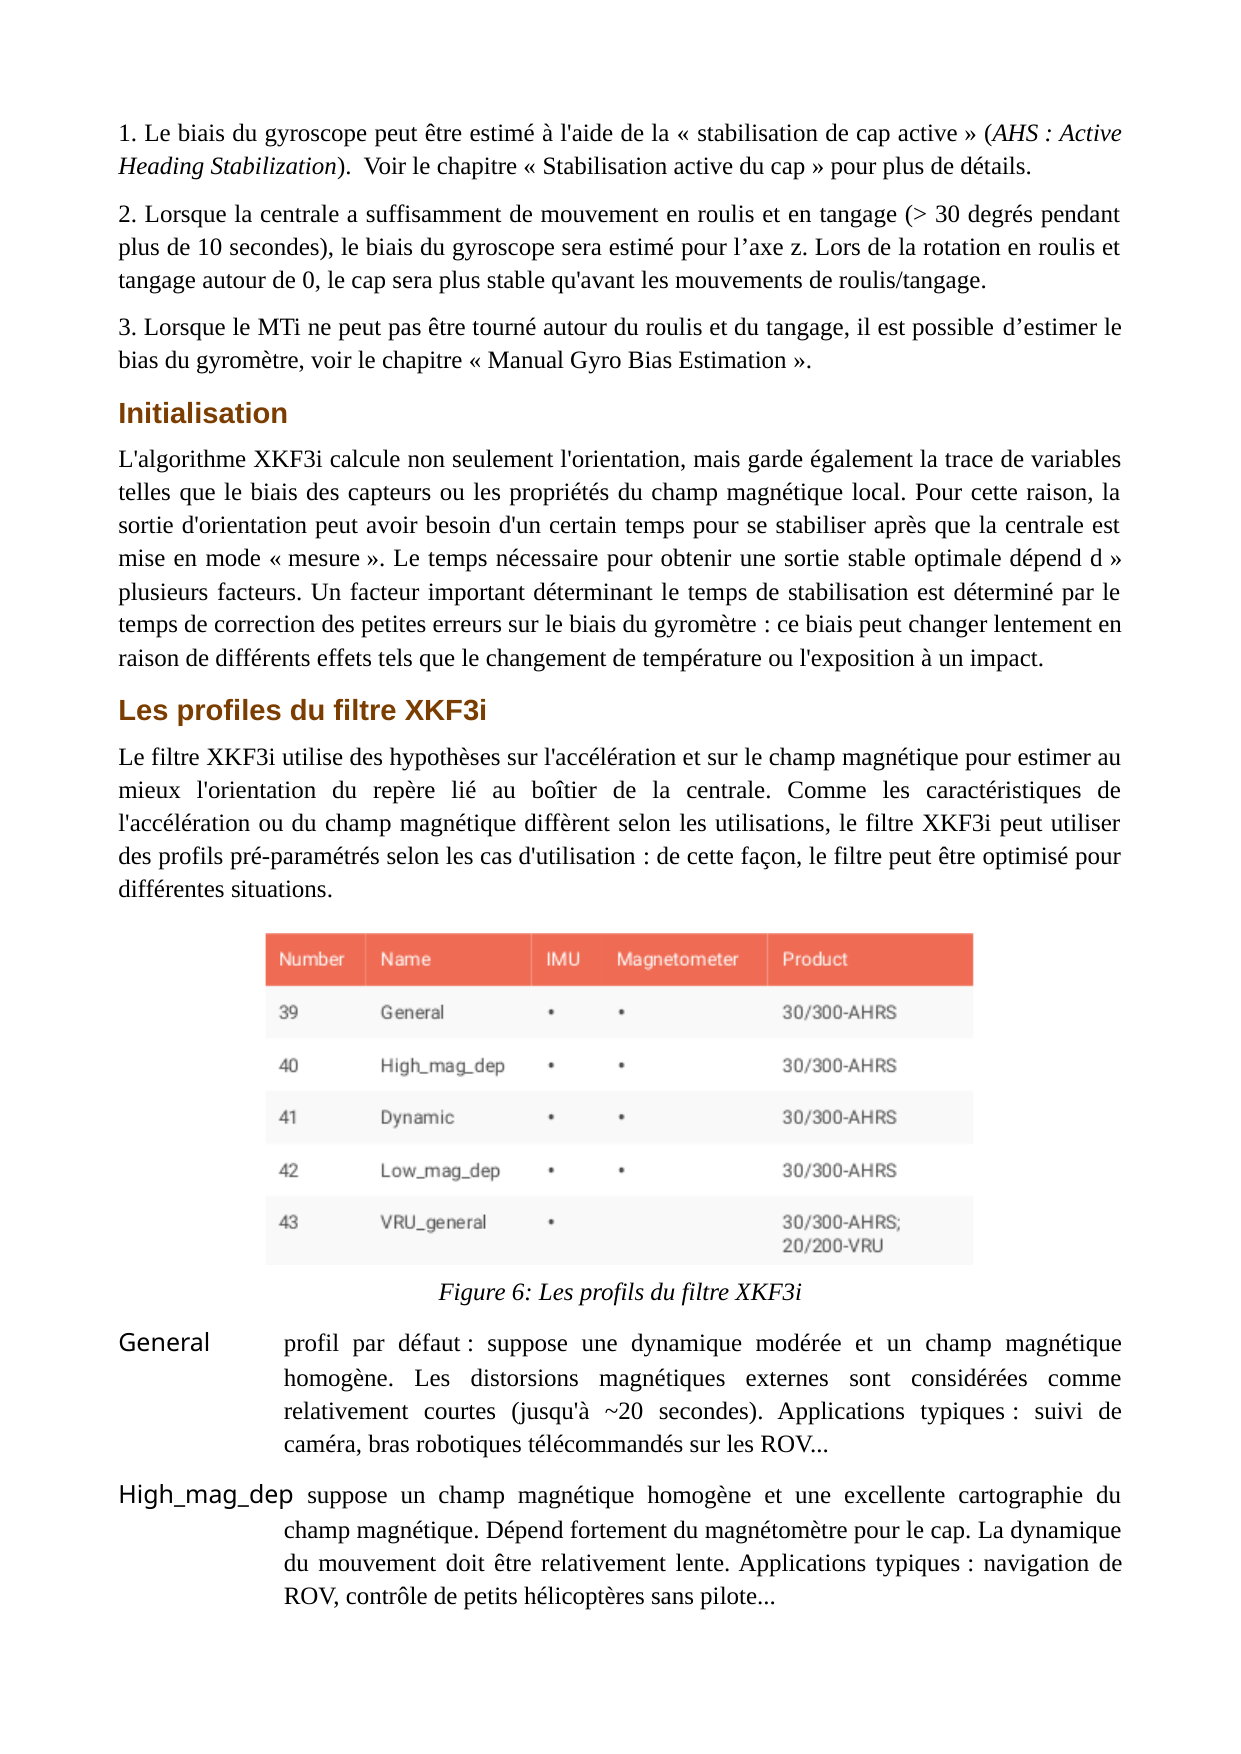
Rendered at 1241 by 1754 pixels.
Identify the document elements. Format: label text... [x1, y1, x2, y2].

subtitle Initialisation [118, 396, 1122, 430]
text Figure 6: Les profils du filtre XKF3i [266, 1265, 975, 1306]
text 2. Lorsque la centrale a suffisamment de mouvement en roulis et en tangage (> 30 degrés pendant plus de 10 secondes), le biais du gyroscope sera estimé pour l’axe z. Lors de la rotation en roulis et tangage autour de 0, le cap sera plus stable qu'avant les mouvements de roulis/tangage. [118, 199, 1122, 293]
text Le filtre XKF3i utilise des hypothèses sur l'accélération et sur le champ magnétique pour estimer au mieux l'orientation du repère lié au boîtier de la centrale. Comme les caractéristiques de l'accélération ou du champ magnétique diffèrent selon les utilisations, le filtre XKF3i peut utiliser des profils pré-paramétrés selon les cas d'utilisation : de cette façon, le filtre peut être optimisé pour différentes situations. [118, 742, 1122, 902]
picture [265, 933, 975, 1265]
text 3. Lorsque le MTi ne peut pas être tourné autour du roulis et du tangage, il est possible d’estimer le bias du gyromètre, voir le chapitre « Manual Gyro Bias Estimation ». [118, 312, 1122, 374]
subtitle Les profiles du filtre XKF3i [118, 693, 1122, 727]
text L'algorithme XKF3i calcule non seulement l'orientation, mais garde également la trace de variables telles que le biais des capteurs ou les propriétés du champ magnétique local. Pour cette raison, la sortie d'orientation peut avoir besoin d'un certain temps pour se stabiliser après que la centrale est mise en mode « mesure ». Le temps nécessaire pour obtenir une sortie stable optimale dépend d » plusieurs facteurs. Un facteur important déterminant le temps de stabilisation est déterminé par le temps de correction des petites erreurs sur le biais du gyromètre : ce biais peut changer lentement en raison de différents effets tels que le changement de température ou l'exposition à un impact. [118, 444, 1122, 671]
text High_mag_dep suppose un champ magnétique homogène et une excellente cartographie du champ magnétique. Dépend fortement du magnétomètre pour le cap. La dynamique du mouvement doit être relativement lente. Applications typiques : navigation de ROV, contrôle de petits hélicoptères sans pilote... [118, 1477, 1122, 1610]
text 1. Le biais du gyroscope peut être estimé à l'aide de la « stabilisation de cap active » (AHS : Active Heading Stabilization). Voir le chapitre « Stabilisation active du cap » pour plus de détails. [118, 118, 1122, 180]
text General profil par défaut : suppose une dynamique modérée et un champ magnétique homogène. Les distorsions magnétiques externes sont considérées comme relativement courtes (jusqu'à ~20 secondes). Applications typiques : suivi de caméra, bras robotiques télécommandés sur les ROV... [118, 1325, 1122, 1458]
